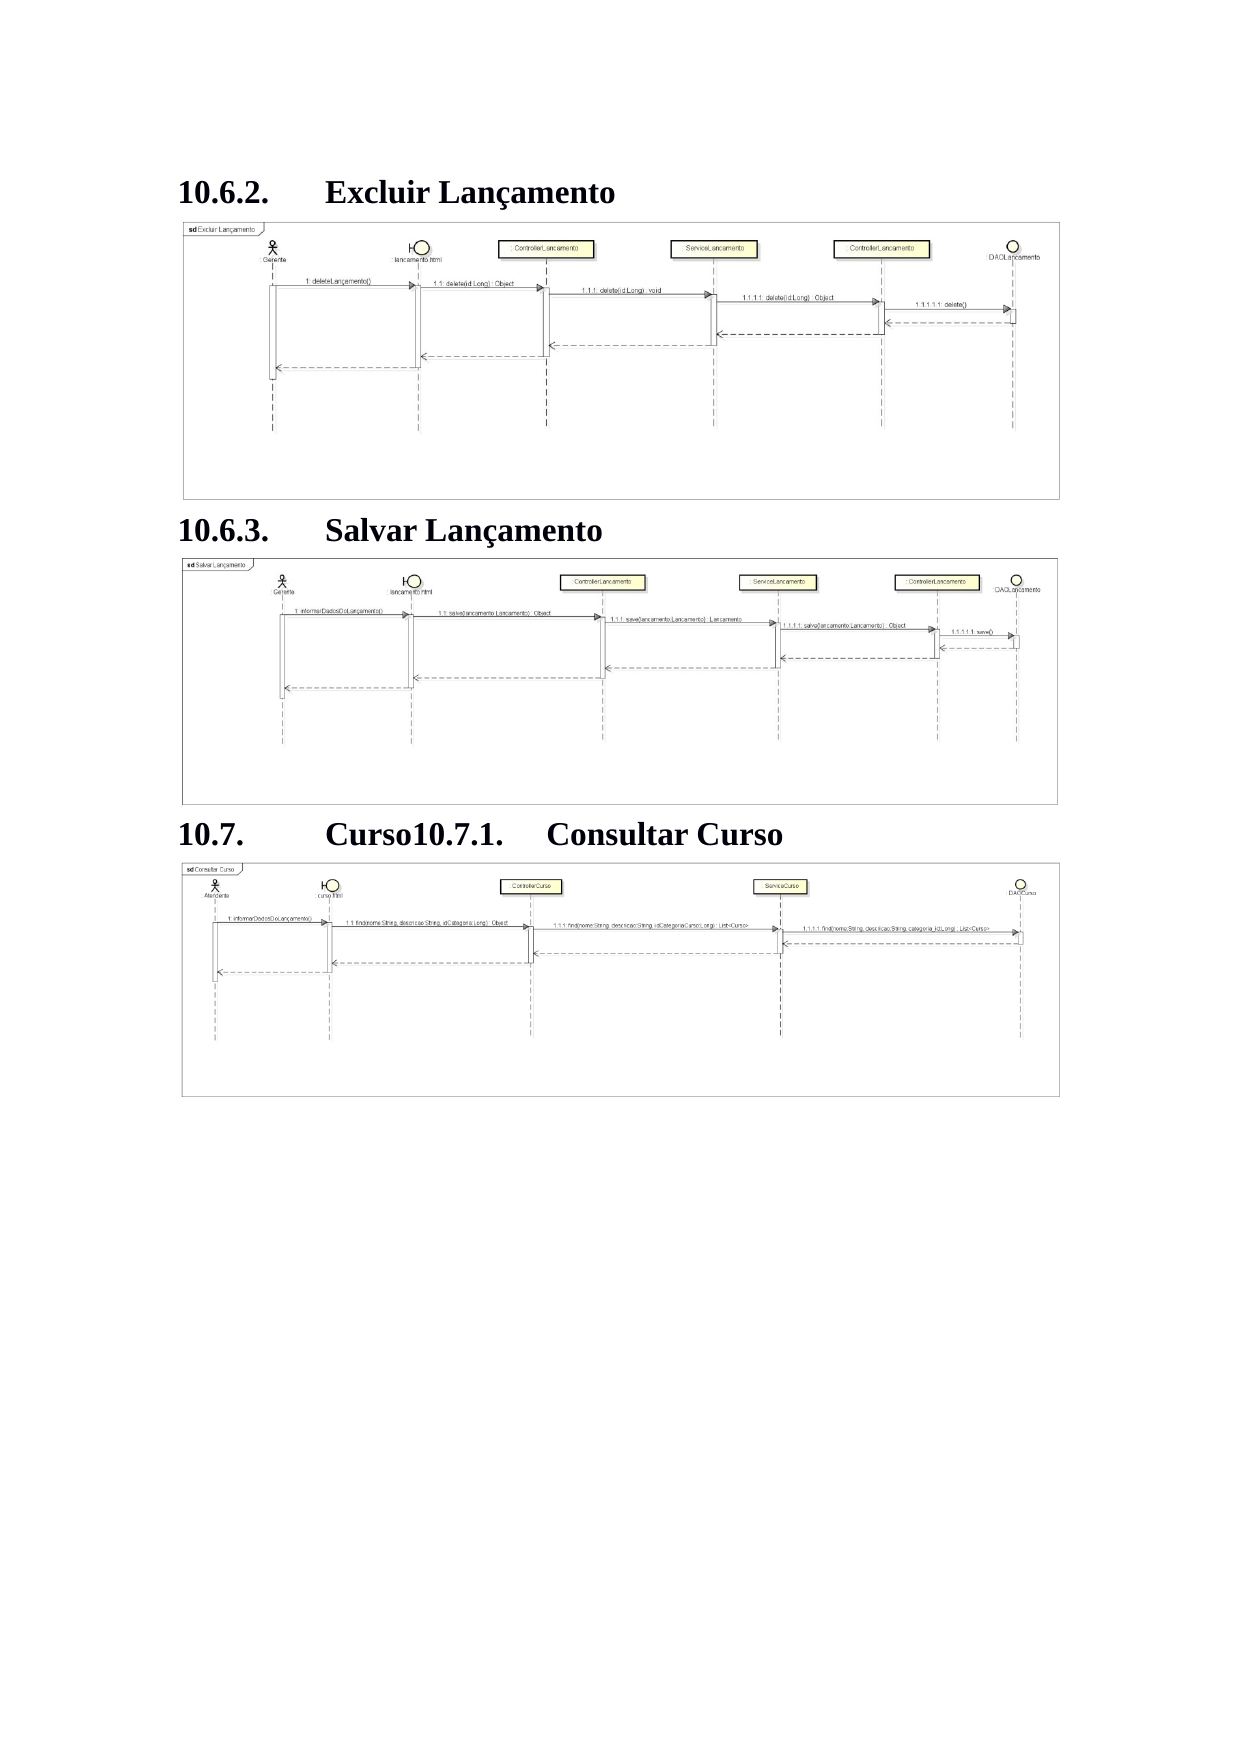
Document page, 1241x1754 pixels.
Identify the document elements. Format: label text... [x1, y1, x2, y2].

text 10.6.2. Excluir Lançamento [177, 173, 1063, 216]
text 10.6.3. Salvar Lançamento10.7. Curso10.7.1. Consultar Curso [177, 504, 1063, 858]
picture [177, 553, 1062, 809]
picture [177, 858, 1063, 1101]
picture [177, 216, 1063, 504]
